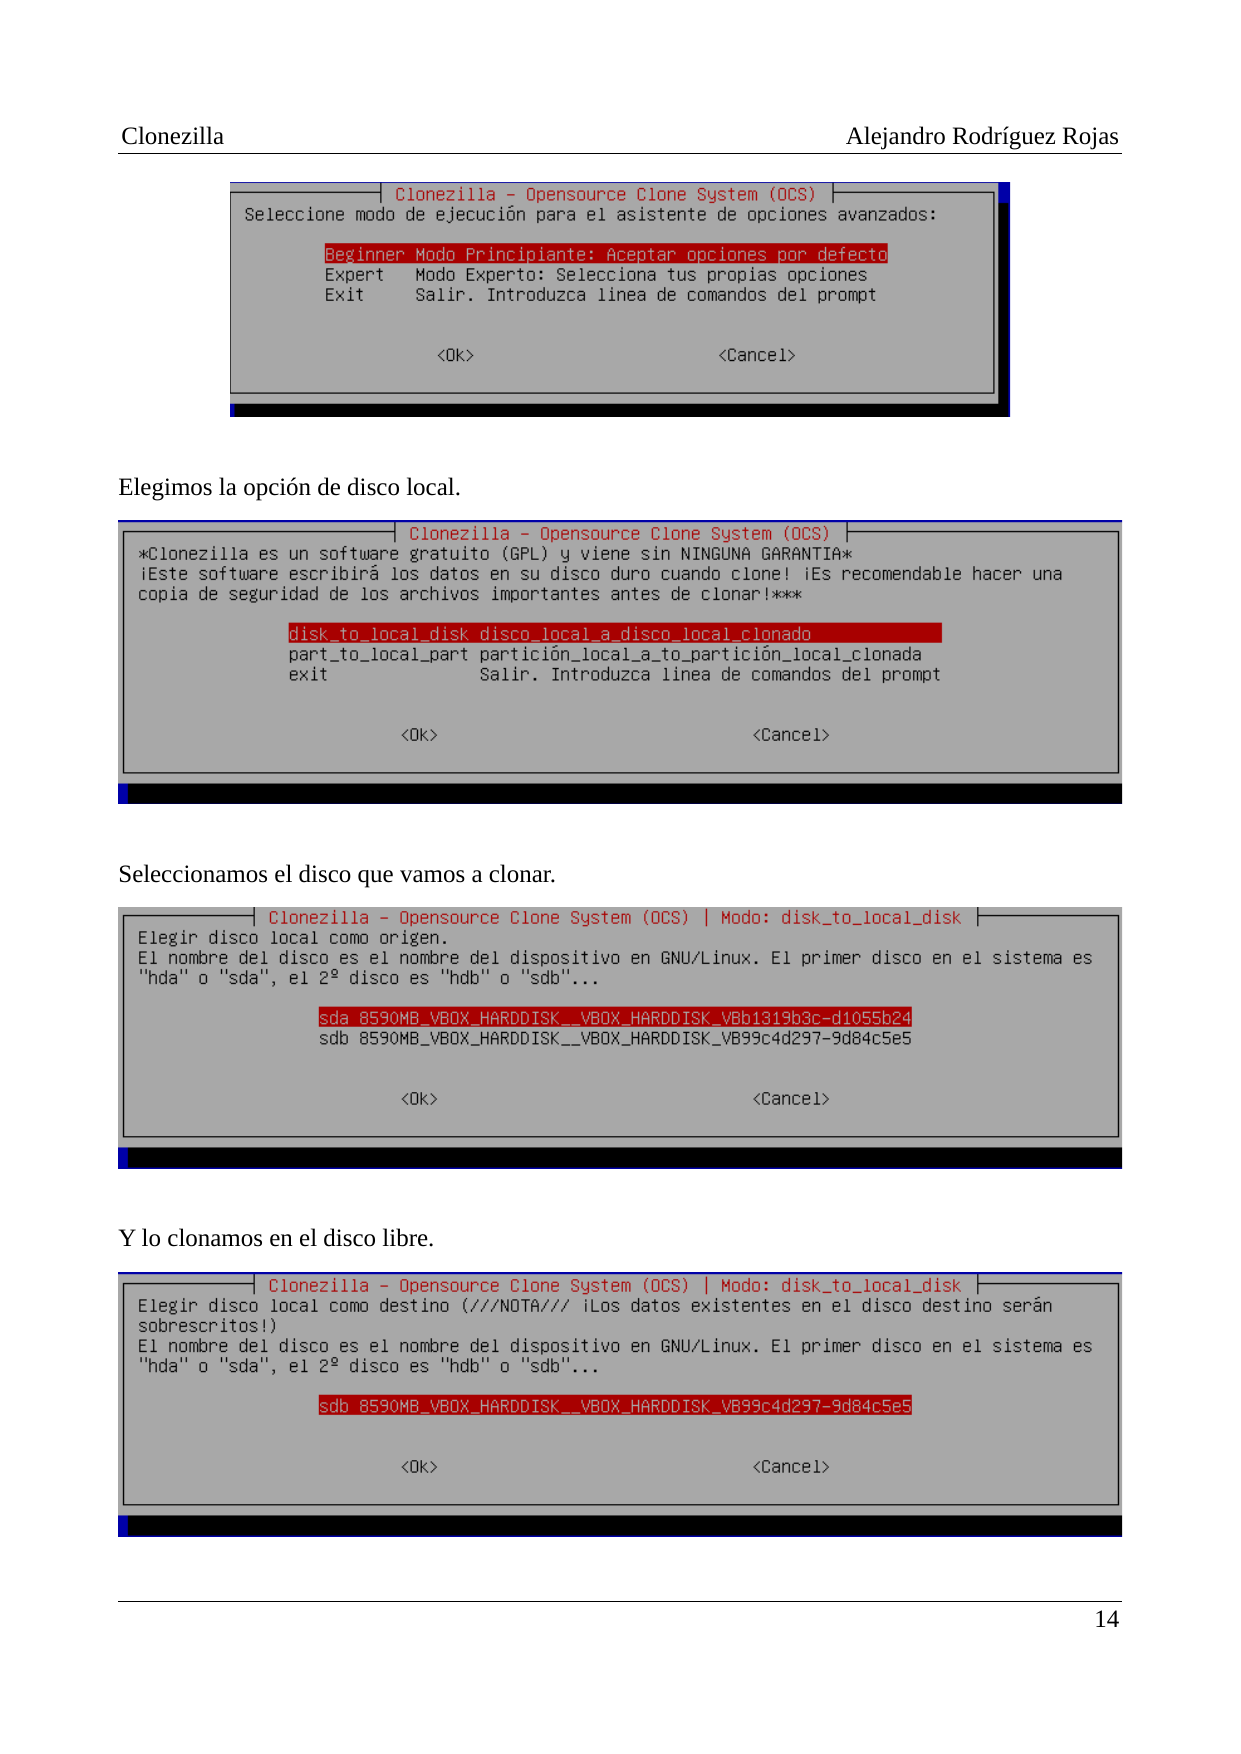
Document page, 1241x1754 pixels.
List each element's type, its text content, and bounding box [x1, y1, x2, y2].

picture [118, 520, 1123, 804]
text Y lo clonamos en el disco libre. [118, 1223, 1122, 1252]
text Seleccionamos el disco que vamos a clonar. [118, 859, 1122, 888]
picture [230, 182, 1011, 417]
picture [118, 907, 1123, 1169]
picture [118, 1272, 1123, 1537]
text Elegimos la opción de disco local. [118, 472, 1122, 501]
